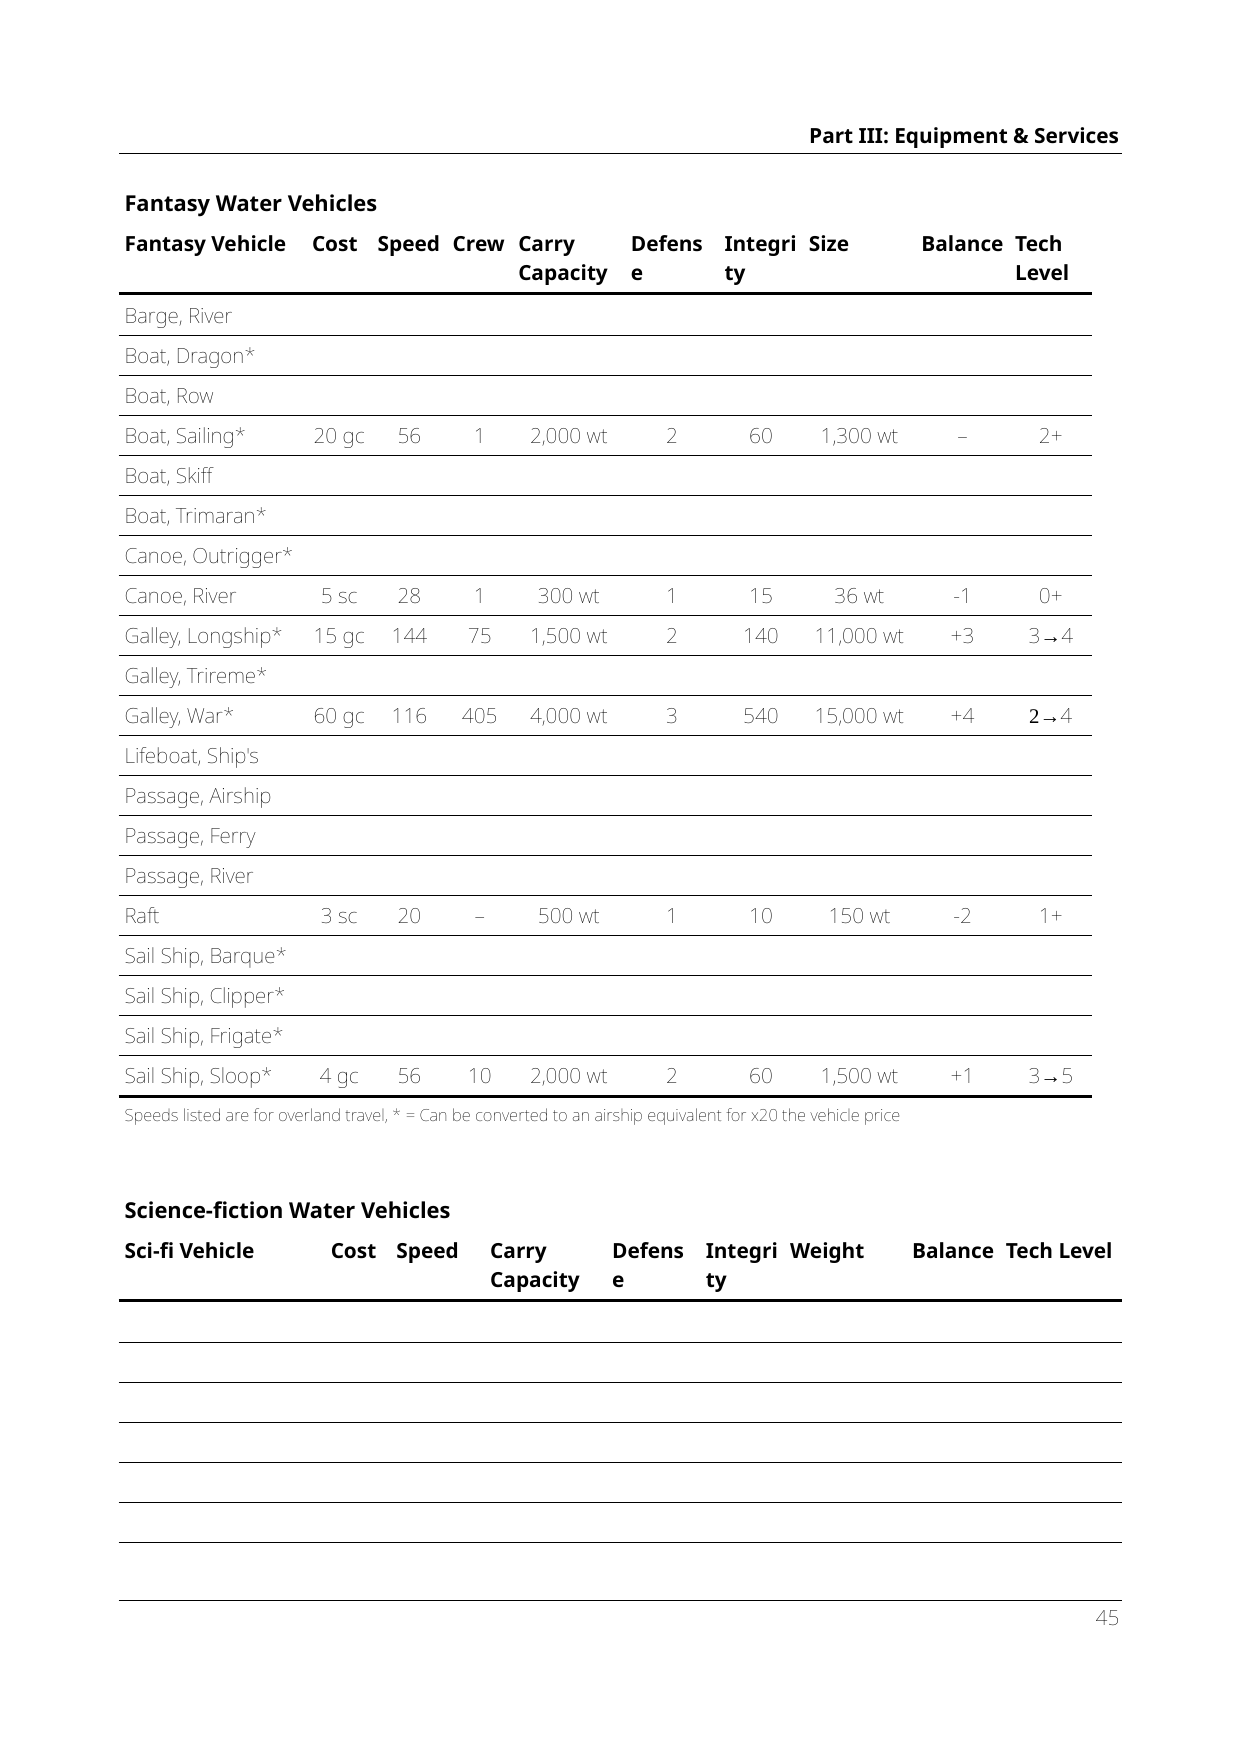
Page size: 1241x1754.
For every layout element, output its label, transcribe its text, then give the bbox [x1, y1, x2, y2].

table_cell [306, 376, 372, 415]
table_cell 11,000 wt [803, 616, 915, 655]
table_cell [306, 496, 372, 535]
table_cell Boat, Dragon* [119, 336, 306, 375]
table_cell [719, 456, 803, 495]
table_cell [700, 1463, 784, 1502]
table_cell [390, 1503, 484, 1542]
table_cell 3 sc [306, 896, 372, 935]
table_cell +4 [915, 696, 1009, 735]
table_cell [784, 1423, 906, 1462]
table_cell +3 [915, 616, 1009, 655]
table_cell [1000, 1302, 1122, 1342]
table_cell [447, 496, 512, 535]
table_cell Canoe, Outrigger* [119, 536, 306, 575]
table_cell [1009, 496, 1092, 535]
table_cell [512, 536, 625, 575]
table_cell 150 wt [803, 896, 915, 935]
table_cell [784, 1503, 906, 1542]
table_cell [915, 736, 1009, 775]
table_cell [325, 1423, 390, 1462]
table_cell [719, 816, 803, 855]
table_cell [719, 336, 803, 375]
table_cell 60 [719, 416, 803, 455]
table_cell [1009, 776, 1092, 815]
table_cell [512, 936, 625, 975]
table_cell [390, 1302, 484, 1342]
table_cell [915, 1016, 1009, 1055]
table_cell 2 [625, 416, 718, 455]
table_cell 60 gc [306, 696, 372, 735]
table_cell 2 [625, 1056, 718, 1095]
table_cell [1009, 936, 1092, 975]
table_cell [447, 976, 512, 1015]
table_cell [915, 456, 1009, 495]
table_cell [306, 736, 372, 775]
table_cell [512, 496, 625, 535]
table_cell [447, 536, 512, 575]
table_cell [512, 1016, 625, 1055]
table_cell [512, 656, 625, 695]
table_cell [512, 456, 625, 495]
table_cell [1000, 1463, 1122, 1502]
table_cell [306, 295, 372, 335]
table_cell Galley, Trireme* [119, 656, 306, 695]
table_cell – [447, 896, 512, 935]
table_cell 20 [372, 896, 447, 935]
table_cell [1009, 456, 1092, 495]
table_cell [915, 656, 1009, 695]
table_cell [1000, 1383, 1122, 1422]
table_cell [1009, 736, 1092, 775]
table_cell Boat, Trimaran* [119, 496, 306, 535]
table_cell [625, 536, 718, 575]
table_cell [915, 536, 1009, 575]
table_cell [306, 976, 372, 1015]
table_cell [447, 936, 512, 975]
table_cell Balance [915, 224, 1009, 292]
table_cell [512, 336, 625, 375]
table_cell [803, 336, 915, 375]
table_cell [606, 1302, 700, 1342]
table_cell [325, 1463, 390, 1502]
table_cell 140 [719, 616, 803, 655]
table_cell [1000, 1343, 1122, 1382]
table_cell [700, 1302, 784, 1342]
table_cell [915, 376, 1009, 415]
table_cell 4 gc [306, 1056, 372, 1095]
table_cell [906, 1423, 1000, 1462]
table_cell [906, 1503, 1000, 1542]
table_cell [372, 496, 447, 535]
table_cell 1 [447, 576, 512, 615]
table_cell Galley, War* [119, 696, 306, 735]
table_cell 1 [625, 576, 718, 615]
table_cell [447, 776, 512, 815]
table_cell 15 gc [306, 616, 372, 655]
table_cell [447, 856, 512, 895]
table_cell 3→4 [1009, 616, 1092, 655]
table_cell Raft [119, 896, 306, 935]
table_cell [306, 656, 372, 695]
table_cell 116 [372, 696, 447, 735]
table_cell 1,500 wt [512, 616, 625, 655]
table_cell [390, 1343, 484, 1382]
table_cell [625, 295, 718, 335]
table_cell [803, 456, 915, 495]
table_cell [447, 456, 512, 495]
table_cell [1009, 976, 1092, 1015]
table_cell Boat, Sailing* [119, 416, 306, 455]
table_cell [625, 736, 718, 775]
table_cell [372, 336, 447, 375]
table_cell [606, 1343, 700, 1382]
table_cell [119, 1463, 325, 1502]
table_cell [372, 536, 447, 575]
table_cell [447, 1016, 512, 1055]
table_cell [625, 656, 718, 695]
table_cell [372, 656, 447, 695]
table_cell 10 [719, 896, 803, 935]
table_cell Lifeboat, Ship's [119, 736, 306, 775]
table_cell [372, 456, 447, 495]
table_cell [447, 816, 512, 855]
table_cell [390, 1423, 484, 1462]
table_cell [803, 736, 915, 775]
table_cell [719, 856, 803, 895]
table_cell -2 [915, 896, 1009, 935]
table_cell [719, 1016, 803, 1055]
table_cell Balance [906, 1231, 1000, 1299]
table_cell 1,300 wt [803, 416, 915, 455]
table_cell [325, 1302, 390, 1342]
table_cell [625, 496, 718, 535]
table_cell Tech Level [1000, 1231, 1122, 1299]
table_cell [1009, 536, 1092, 575]
table_cell [719, 376, 803, 415]
table_cell [700, 1383, 784, 1422]
table_cell 60 [719, 1056, 803, 1095]
table_cell [606, 1383, 700, 1422]
table_cell 1 [625, 896, 718, 935]
table_cell [625, 816, 718, 855]
table_cell 3 [625, 696, 718, 735]
table_cell 36 wt [803, 576, 915, 615]
table_cell [803, 496, 915, 535]
table_cell [325, 1383, 390, 1422]
table_cell [1009, 336, 1092, 375]
table_cell 500 wt [512, 896, 625, 935]
table_cell [625, 336, 718, 375]
table_cell [372, 776, 447, 815]
table_cell [1000, 1503, 1122, 1542]
table_cell 15,000 wt [803, 696, 915, 735]
table_cell [447, 295, 512, 335]
table_cell [906, 1383, 1000, 1422]
table_cell 75 [447, 616, 512, 655]
table_cell [512, 776, 625, 815]
table_cell Defense [625, 224, 718, 292]
table_cell [119, 1383, 325, 1422]
table_cell [625, 976, 718, 1015]
table_cell [784, 1343, 906, 1382]
table_cell 20 gc [306, 416, 372, 455]
table_cell 15 [719, 576, 803, 615]
table_cell [306, 1016, 372, 1055]
table_cell [906, 1302, 1000, 1342]
table_cell Integrity [719, 224, 803, 292]
table_cell [915, 936, 1009, 975]
table_cell [372, 856, 447, 895]
table_cell [372, 936, 447, 975]
table_cell [390, 1383, 484, 1422]
table_cell 56 [372, 416, 447, 455]
table_cell [700, 1503, 784, 1542]
table_cell [447, 376, 512, 415]
table_cell [719, 776, 803, 815]
table_cell Weight [784, 1231, 906, 1299]
table_cell [719, 976, 803, 1015]
table_cell 5 sc [306, 576, 372, 615]
table_cell [447, 736, 512, 775]
table_cell [606, 1503, 700, 1542]
table_cell [719, 736, 803, 775]
table_cell [512, 376, 625, 415]
table_cell [625, 936, 718, 975]
table_cell [372, 816, 447, 855]
table_cell [625, 1016, 718, 1055]
table_cell [803, 656, 915, 695]
table_cell [306, 816, 372, 855]
table_cell [906, 1463, 1000, 1502]
table_cell 3→5 [1009, 1056, 1092, 1095]
table_cell Carry Capacity [484, 1231, 606, 1299]
table_cell Boat, Row [119, 376, 306, 415]
table_cell [306, 336, 372, 375]
table_cell Sail Ship, Frigate* [119, 1016, 306, 1055]
table_cell [719, 496, 803, 535]
table_cell 10 [447, 1056, 512, 1095]
table_cell [512, 976, 625, 1015]
table_cell Integrity [700, 1231, 784, 1299]
table_cell [625, 456, 718, 495]
table_cell 2 [625, 616, 718, 655]
table_cell [484, 1423, 606, 1462]
table_cell Speed [372, 224, 447, 292]
table_header Fantasy Water Vehicles [119, 183, 1092, 224]
table_cell [915, 776, 1009, 815]
table_cell 0+ [1009, 576, 1092, 615]
table_cell [119, 1503, 325, 1542]
table_cell [372, 376, 447, 415]
table_cell Crew [447, 224, 512, 292]
table_cell [719, 656, 803, 695]
table_cell [372, 736, 447, 775]
table_cell [915, 336, 1009, 375]
table_header Science-fiction Water Vehicles [119, 1189, 1122, 1231]
table_cell [700, 1343, 784, 1382]
table_cell 1+ [1009, 896, 1092, 935]
table_cell [372, 1016, 447, 1055]
table_cell [803, 376, 915, 415]
table_cell 2,000 wt [512, 1056, 625, 1095]
table_cell [784, 1463, 906, 1502]
table_cell [784, 1383, 906, 1422]
table_cell [906, 1343, 1000, 1382]
table_cell Boat, Skiff [119, 456, 306, 495]
table_cell Sci-fi Vehicle [119, 1231, 325, 1299]
table_cell [803, 536, 915, 575]
table_cell Cost [325, 1231, 390, 1299]
table_cell [119, 1343, 325, 1382]
table_cell Sail Ship, Sloop* [119, 1056, 306, 1095]
table_cell [915, 295, 1009, 335]
table_cell [306, 776, 372, 815]
table_cell 2→4 [1009, 696, 1092, 735]
table_cell Canoe, River [119, 576, 306, 615]
table_cell [372, 295, 447, 335]
table_cell [484, 1503, 606, 1542]
table_cell [1009, 856, 1092, 895]
table_cell [915, 816, 1009, 855]
table_cell [1009, 376, 1092, 415]
table_cell [306, 536, 372, 575]
table_cell Cost [306, 224, 372, 292]
table_cell [325, 1343, 390, 1382]
table_cell [803, 776, 915, 815]
table_cell Speeds listed are for overland travel, * = Can be converted to an airship equivalent for x20 the vehicle price [119, 1098, 1092, 1132]
table_cell [803, 295, 915, 335]
table_cell [719, 936, 803, 975]
table_cell [512, 736, 625, 775]
table_cell [306, 856, 372, 895]
table_cell [1009, 1016, 1092, 1055]
table_cell [625, 776, 718, 815]
table_cell [372, 976, 447, 1015]
table_cell 1 [447, 416, 512, 455]
table_cell [447, 656, 512, 695]
table_cell [803, 976, 915, 1015]
table_cell [803, 816, 915, 855]
table_cell [625, 856, 718, 895]
table_cell Fantasy Vehicle [119, 224, 306, 292]
table_cell Tech Level [1009, 224, 1092, 292]
table_cell [803, 1016, 915, 1055]
table_cell [784, 1302, 906, 1342]
table_cell +1 [915, 1056, 1009, 1095]
table_cell [915, 496, 1009, 535]
table_cell Carry Capacity [512, 224, 625, 292]
table_cell 28 [372, 576, 447, 615]
table_cell [119, 1302, 325, 1342]
table_cell 405 [447, 696, 512, 735]
table_cell [803, 936, 915, 975]
table_cell [512, 856, 625, 895]
table_cell Defense [606, 1231, 700, 1299]
table_cell [1000, 1423, 1122, 1462]
table_cell [606, 1423, 700, 1462]
table_cell 4,000 wt [512, 696, 625, 735]
table_cell [512, 816, 625, 855]
table_cell [119, 1423, 325, 1462]
table_cell [325, 1503, 390, 1542]
table_cell Sail Ship, Clipper* [119, 976, 306, 1015]
table_cell [390, 1463, 484, 1502]
table_cell [306, 936, 372, 975]
table_cell [1009, 656, 1092, 695]
table_cell [606, 1463, 700, 1502]
table_cell 2+ [1009, 416, 1092, 455]
table_cell [512, 295, 625, 335]
table_cell – [915, 416, 1009, 455]
table_cell Passage, Airship [119, 776, 306, 815]
table_cell [484, 1343, 606, 1382]
table_cell Barge, River [119, 295, 306, 335]
table_cell Passage, River [119, 856, 306, 895]
table_cell [719, 295, 803, 335]
table_cell [700, 1423, 784, 1462]
table_cell [484, 1463, 606, 1502]
table_cell [447, 336, 512, 375]
table_cell [484, 1383, 606, 1422]
table_cell [915, 976, 1009, 1015]
table_cell 56 [372, 1056, 447, 1095]
table_cell [719, 536, 803, 575]
table_cell [803, 856, 915, 895]
table_cell 144 [372, 616, 447, 655]
table_cell [1009, 816, 1092, 855]
table_cell Size [803, 224, 915, 292]
table_cell Sail Ship, Barque* [119, 936, 306, 975]
table_cell 540 [719, 696, 803, 735]
table_cell [484, 1302, 606, 1342]
table_cell Galley, Longship* [119, 616, 306, 655]
table_cell -1 [915, 576, 1009, 615]
table_cell Speed [390, 1231, 484, 1299]
table_cell Passage, Ferry [119, 816, 306, 855]
table_cell [1009, 295, 1092, 335]
table_cell [625, 376, 718, 415]
table_cell 300 wt [512, 576, 625, 615]
table_cell 2,000 wt [512, 416, 625, 455]
table_cell [915, 856, 1009, 895]
table_cell 1,500 wt [803, 1056, 915, 1095]
table_cell [306, 456, 372, 495]
